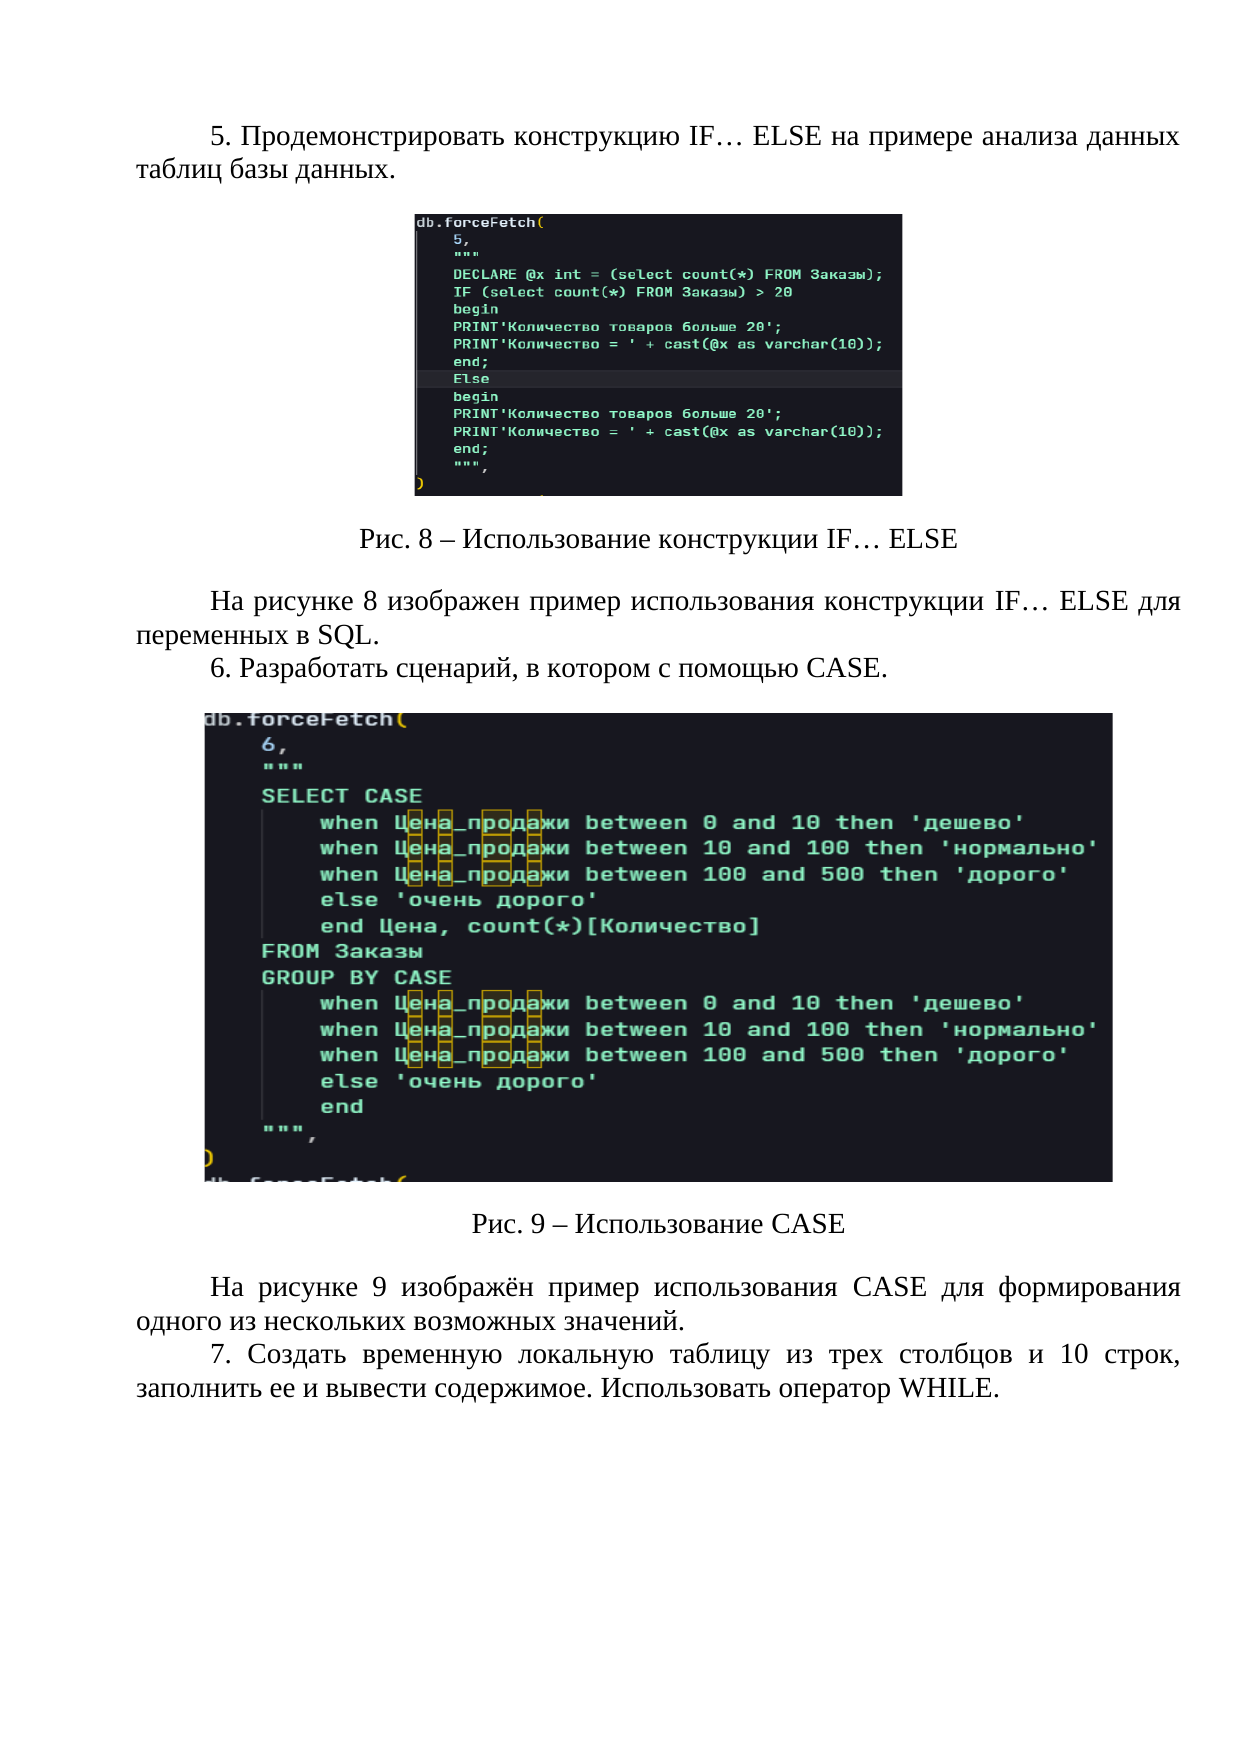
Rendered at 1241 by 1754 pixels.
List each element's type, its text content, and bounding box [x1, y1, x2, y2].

text 6. Разработать сценарий, в котором с помощью CASE. [136, 651, 1181, 684]
picture [414, 214, 903, 496]
text 5. Продемонстрировать конструкцию IF… ELSE на примере анализа данных таблиц базы данных. [136, 118, 1181, 185]
picture [204, 713, 1113, 1182]
text 7. Создать временную локальную таблицу из трех столбцов и 10 строк, заполнить ее и вывести содержимое. Использовать оператор WHILE. [136, 1336, 1181, 1403]
text Рис. 8 – Использование конструкции IF… ELSE [136, 521, 1181, 554]
text На рисунке 8 изображен пример использования конструкции IF… ELSE для переменных в SQL. [136, 583, 1181, 651]
text Рис. 9 – Использование CASE [136, 1207, 1181, 1240]
text На рисунке 9 изображён пример использования CASE для формирования одного из нескольких возможных значений. [136, 1269, 1181, 1336]
